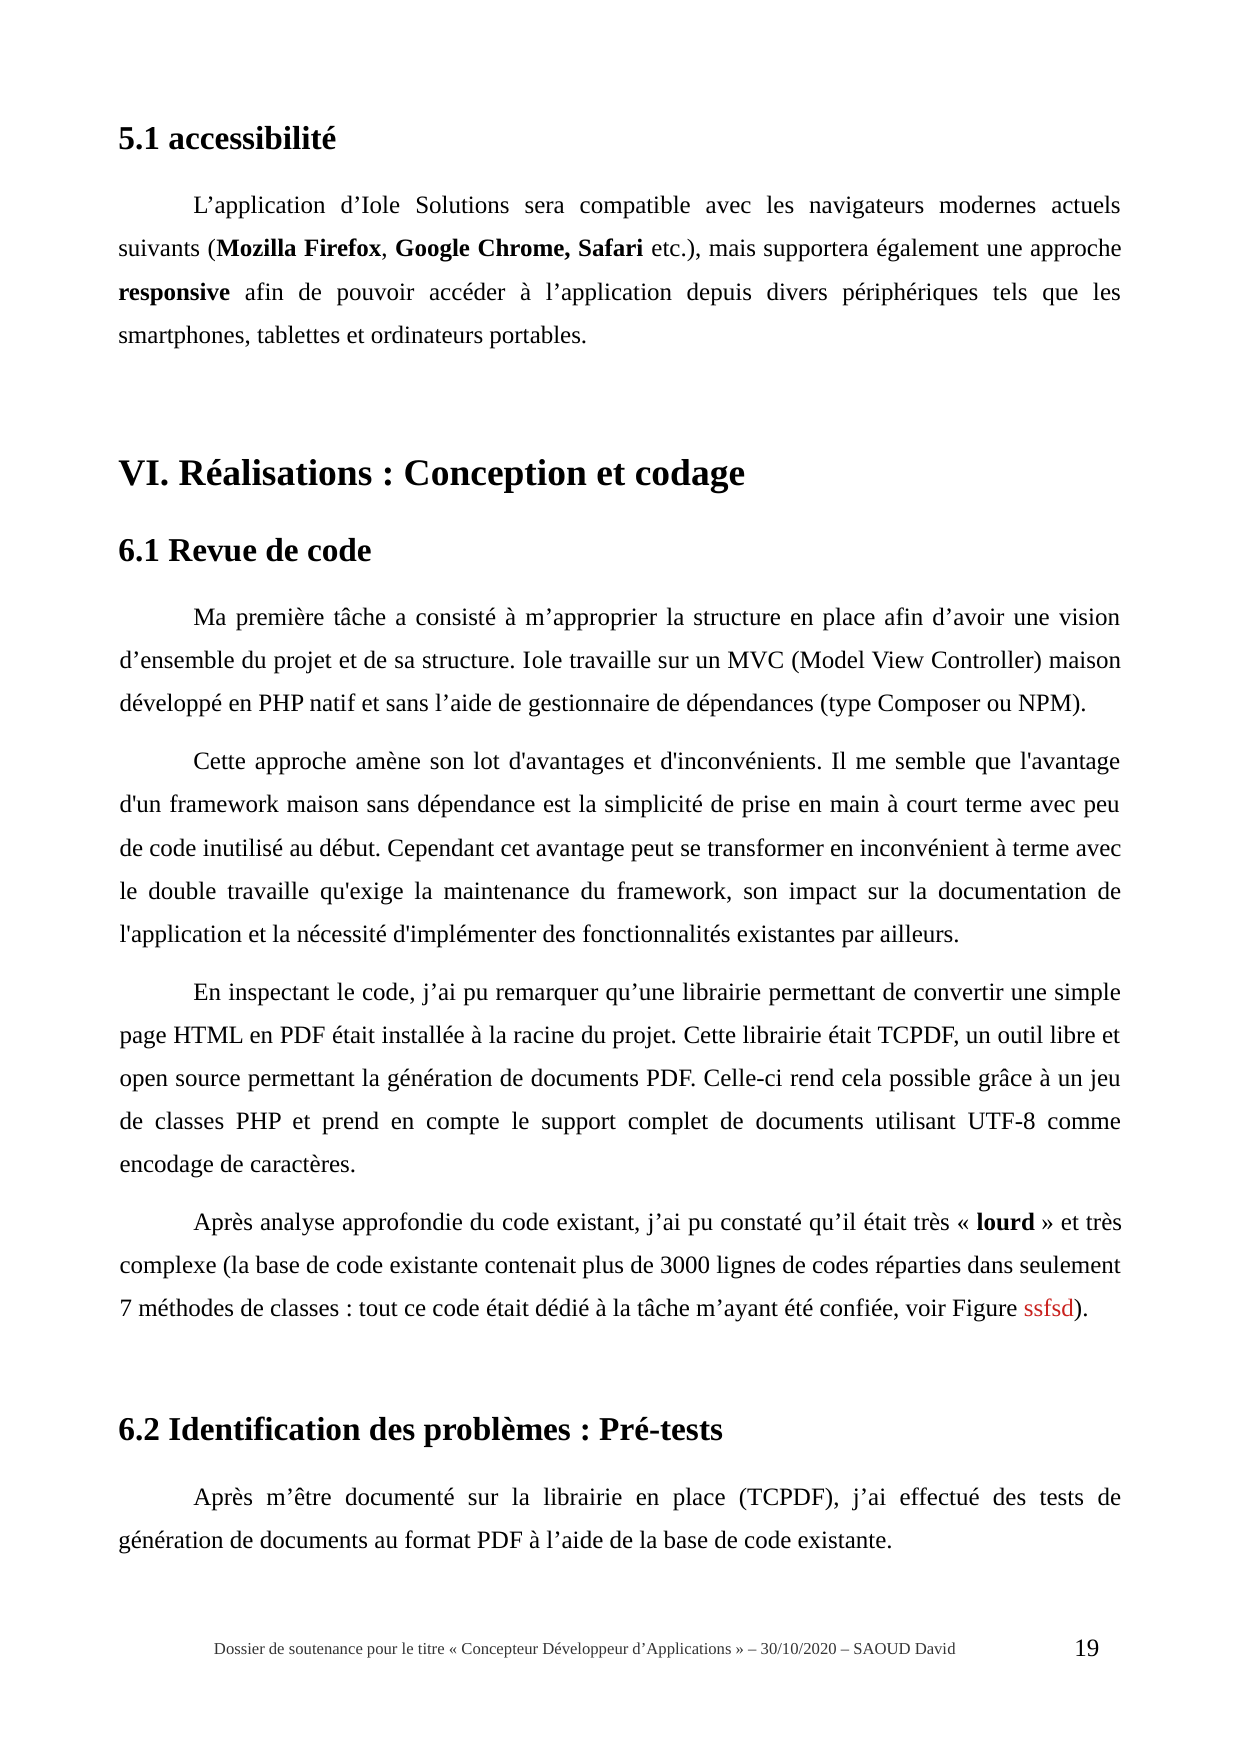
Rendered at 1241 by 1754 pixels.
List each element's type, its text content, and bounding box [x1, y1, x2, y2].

text Ma première tâche a consisté à m’approprier la structure en place afin d’avoir une vision d’ensemble du projet et de sa structure. Iole travaille sur un MVC (Model View Controller) maison développé en PHP natif et sans l’aide de gestionnaire de dépendances (type Composer ou NPM). [119, 602, 1122, 717]
subtitle VI. Réalisations : Conception et codage [118, 450, 1122, 493]
text Après analyse approfondie du code existant, j’ai pu constaté qu’il était très « lourd » et très complexe (la base de code existante contenait plus de 3000 lignes de codes réparties dans seulement 7 méthodes de classes : tout ce code était dédié à la tâche m’ayant été confiée, voir Figure ssfsd). [119, 1207, 1122, 1322]
text Après m’être documenté sur la librairie en place (TCPDF), j’ai effectué des tests de génération de documents au format PDF à l’aide de la base de code existante. [118, 1482, 1122, 1553]
subtitle 6.1 Revue de code [118, 530, 1122, 568]
text En inspectant le code, j’ai pu remarquer qu’une librairie permettant de convertir une simple page HTML en PDF était installée à la racine du projet. Cette librairie était TCPDF, un outil libre et open source permettant la génération de documents PDF. Celle-ci rend cela possible grâce à un jeu de classes PHP et prend en compte le support complet de documents utilisant UTF-8 comme encodage de caractères. [119, 977, 1122, 1178]
subtitle 5.1 accessibilité [118, 118, 1122, 156]
text Cette approche amène son lot d'avantages et d'inconvénients. Il me semble que l'avantage d'un framework maison sans dépendance est la simplicité de prise en main à court terme avec peu de code inutilisé au début. Cependant cet avantage peut se transformer en inconvénient à terme avec le double travaille qu'exige la maintenance du framework, son impact sur la documentation de l'application et la nécessité d'implémenter des fonctionnalités existantes par ailleurs. [119, 746, 1122, 948]
subtitle 6.2 Identification des problèmes : Pré-tests [118, 1409, 1122, 1448]
text L’application d’Iole Solutions sera compatible avec les navigateurs modernes actuels suivants (Mozilla Firefox, Google Chrome, Safari etc.), mais supportera également une approche responsive afin de pouvoir accéder à l’application depuis divers périphériques tels que les smartphones, tablettes et ordinateurs portables. [118, 190, 1122, 348]
